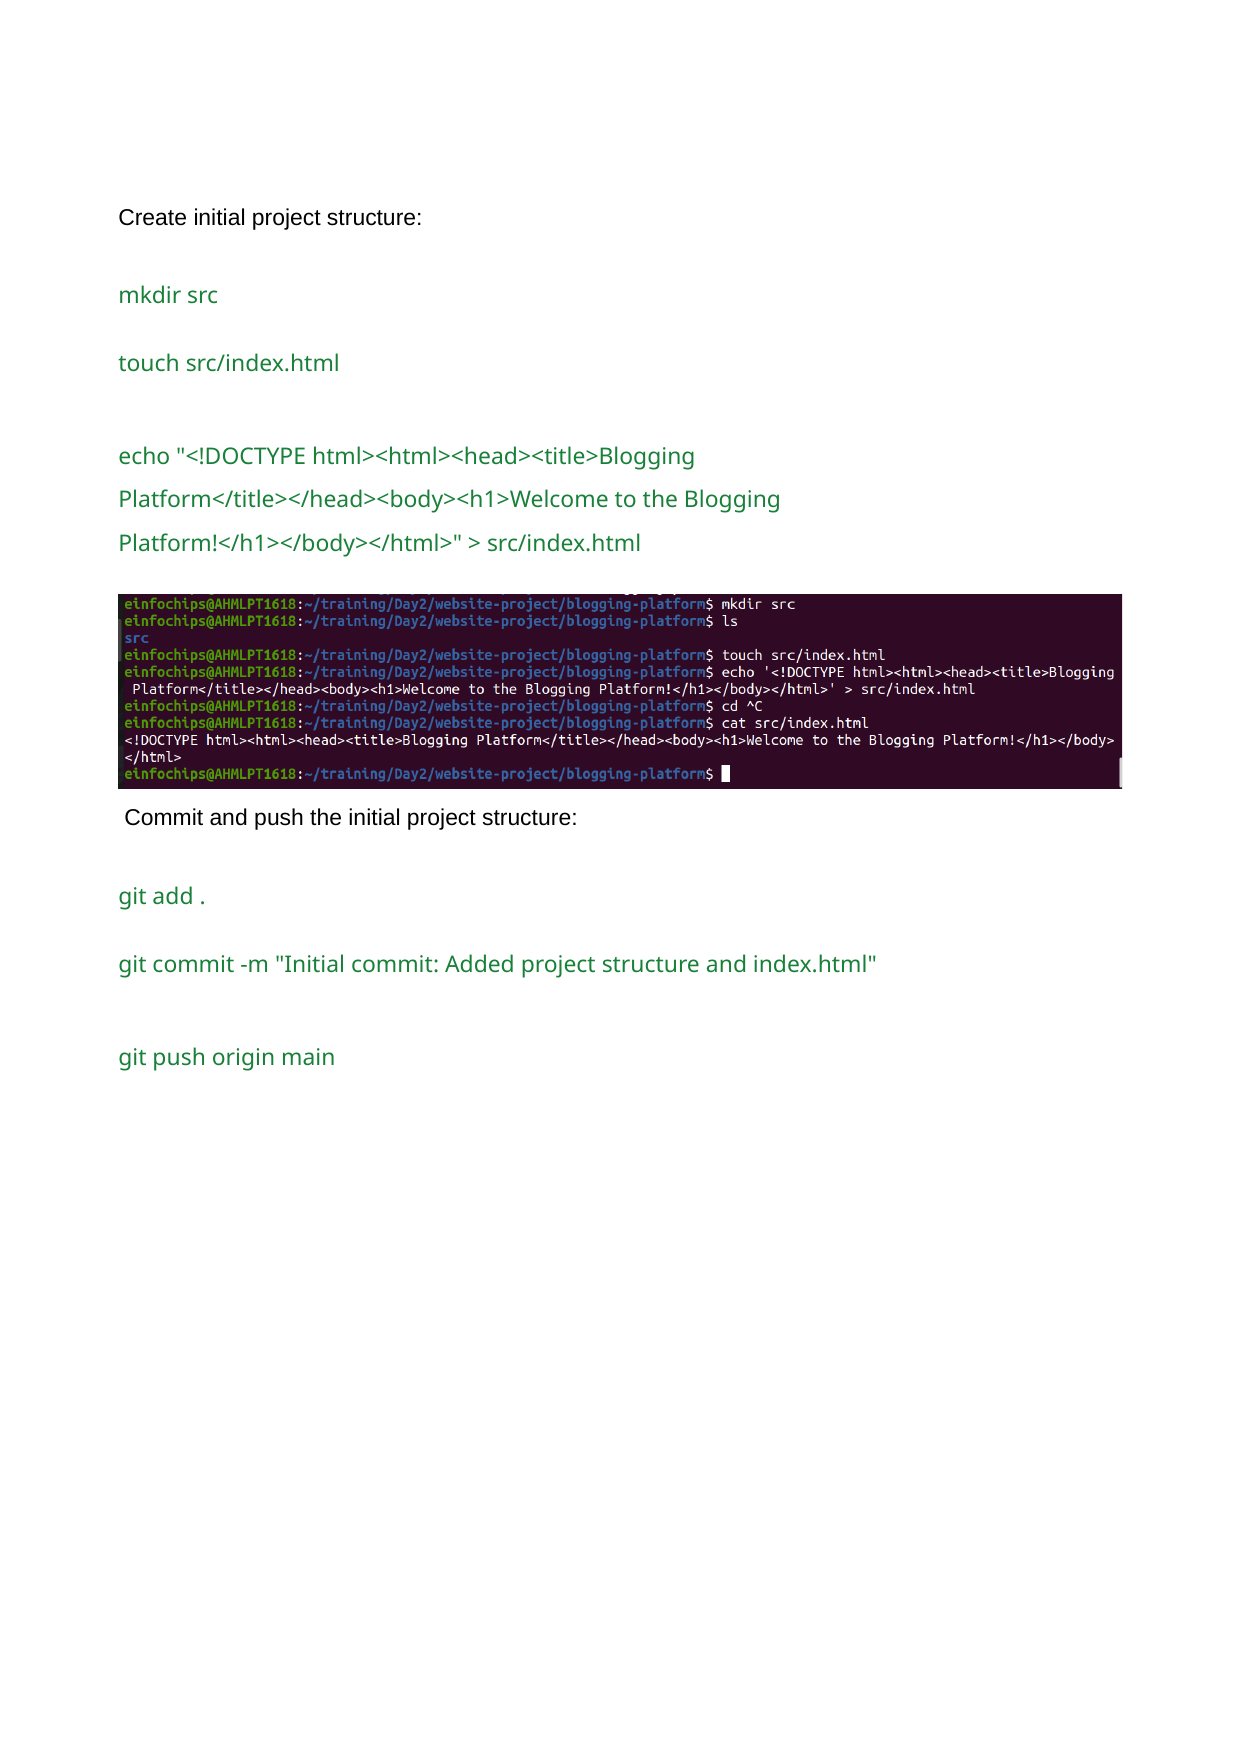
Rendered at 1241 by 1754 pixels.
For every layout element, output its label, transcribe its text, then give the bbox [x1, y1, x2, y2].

text touch src/index.html [118, 347, 1122, 378]
text Commit and push the initial project structure: git add . [118, 789, 1122, 911]
picture [118, 594, 1123, 789]
text git commit -m "Initial commit: Added project structure and index.html" [118, 948, 1122, 979]
text git push origin main [118, 1041, 1122, 1072]
text echo "<!DOCTYPE html><html><head><title>Blogging Platform</title></head><body><h1>Welcome to the Blogging Platform!</h1></body></html>" > src/index.html [118, 440, 1122, 558]
text Create initial project structure: mkdir src [118, 204, 1122, 310]
